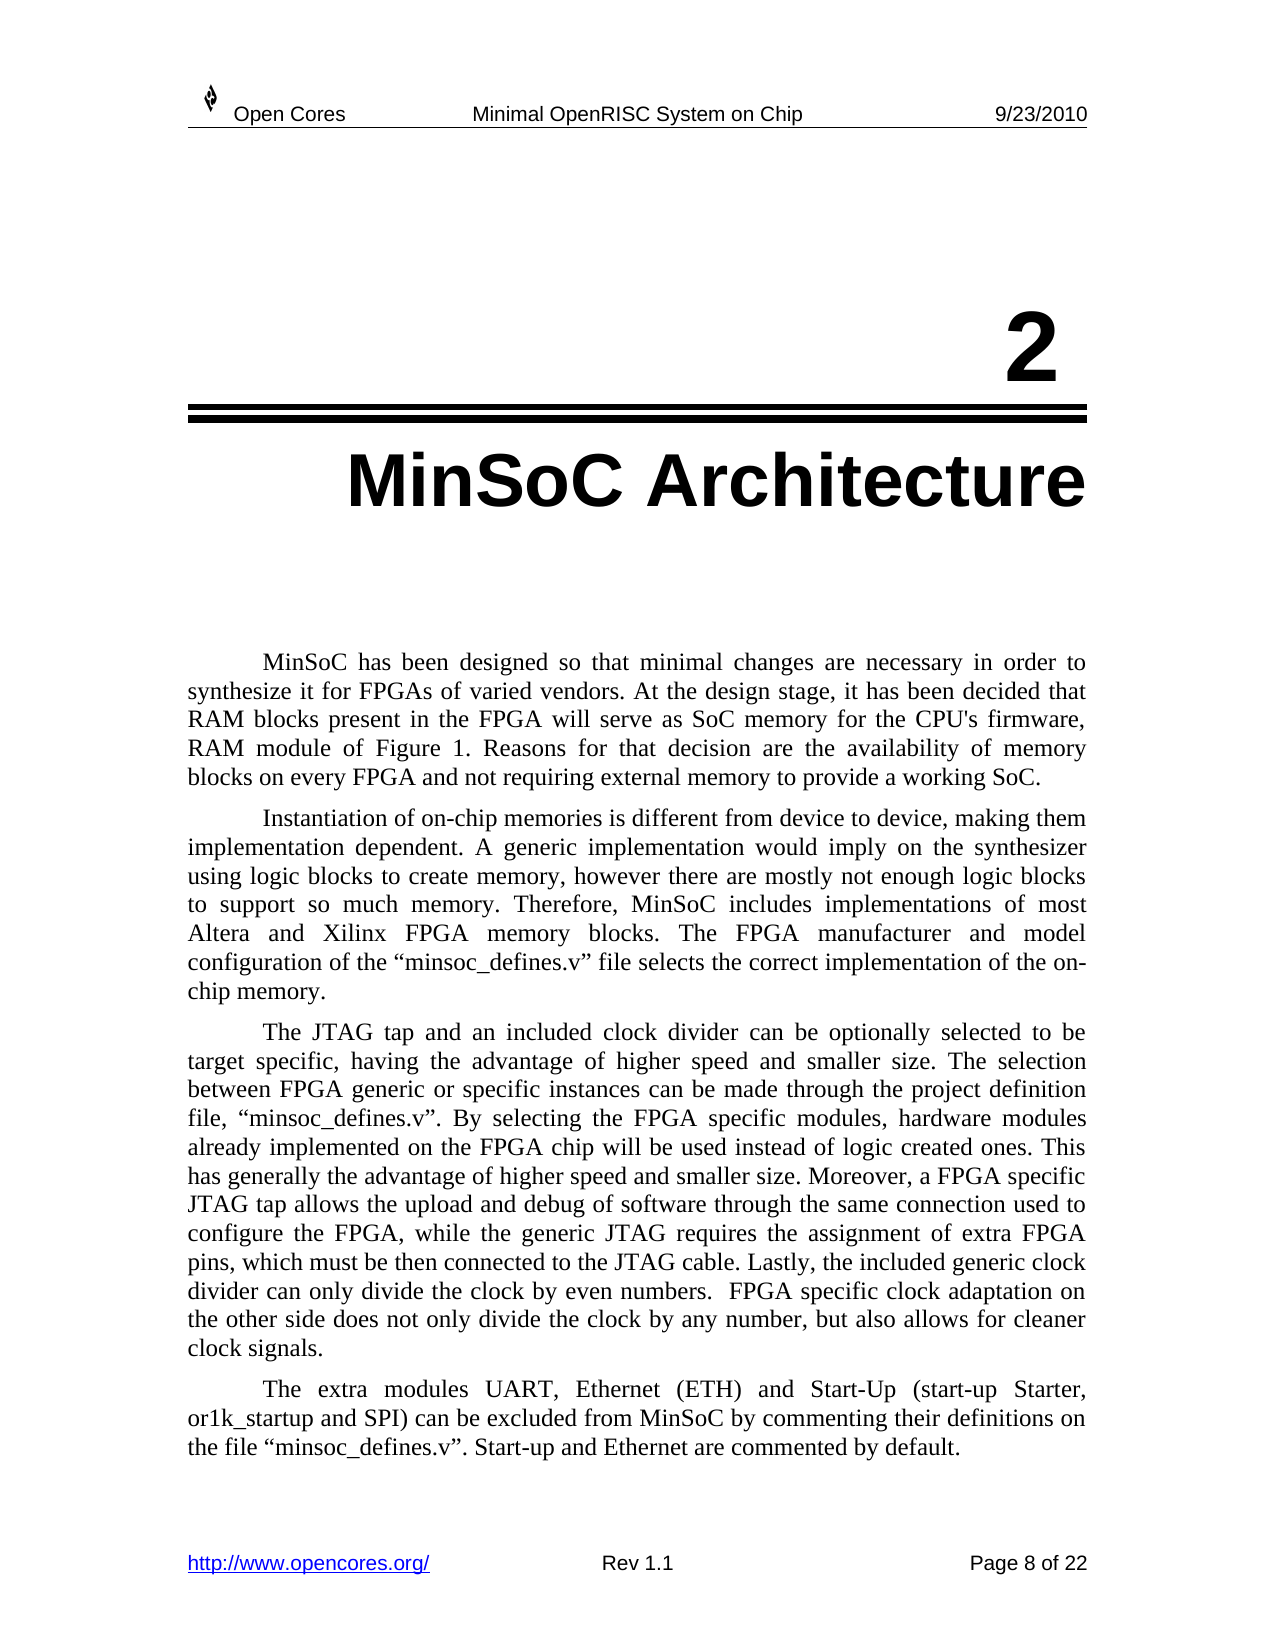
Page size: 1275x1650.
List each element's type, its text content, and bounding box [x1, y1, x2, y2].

text Instantiation of on-chip memories is different from device to device, making them implementation dependent. A generic implementation would imply on the synthesizer using logic blocks to create memory, however there are mostly not enough logic blocks to support so much memory. Therefore, MinSoC includes implementations of most Altera and Xilinx FPGA memory blocks. The FPGA manufacturer and model configuration of the “minsoc_defines.v” file selects the correct implementation of the on-chip memory. [187, 803, 1087, 1004]
text The JTAG tap and an included clock divider can be optionally selected to be target specific, having the advantage of higher speed and smaller size. The selection between FPGA generic or specific instances can be made through the project definition file, “minsoc_defines.v”. By selecting the FPGA specific modules, hardware modules already implemented on the FPGA chip will be used instead of logic created ones. This has generally the advantage of higher speed and smaller size. Moreover, a FPGA specific JTAG tap allows the upload and debug of software through the same connection used to configure the FPGA, while the generic JTAG requires the assignment of extra FPGA pins, which must be then connected to the JTAG cable. Lastly, the included generic clock divider can only divide the clock by even numbers. FPGA specific clock adaptation on the other side does not only divide the clock by any number, but also allows for cleaner clock signals. [187, 1017, 1087, 1362]
text The extra modules UART, Ethernet (ETH) and Start-Up (start-up Starter, or1k_startup and SPI) can be excluded from MinSoC by commenting their definitions on the file “minsoc_defines.v”. Start-up and Ethernet are commented by default. [187, 1374, 1087, 1461]
text MinSoC has been designed so that minimal changes are necessary in order to synthesize it for FPGAs of varied vendors. At the design stage, it has been decided that RAM blocks present in the FPGA will serve as SoC memory for the CPU's firmware, RAM module of Figure 1. Reasons for that decision are the availability of memory blocks on every FPGA and not requiring external memory to provide a working SoC. [187, 647, 1087, 791]
subtitle MinSoC Architecture [187, 436, 1087, 522]
